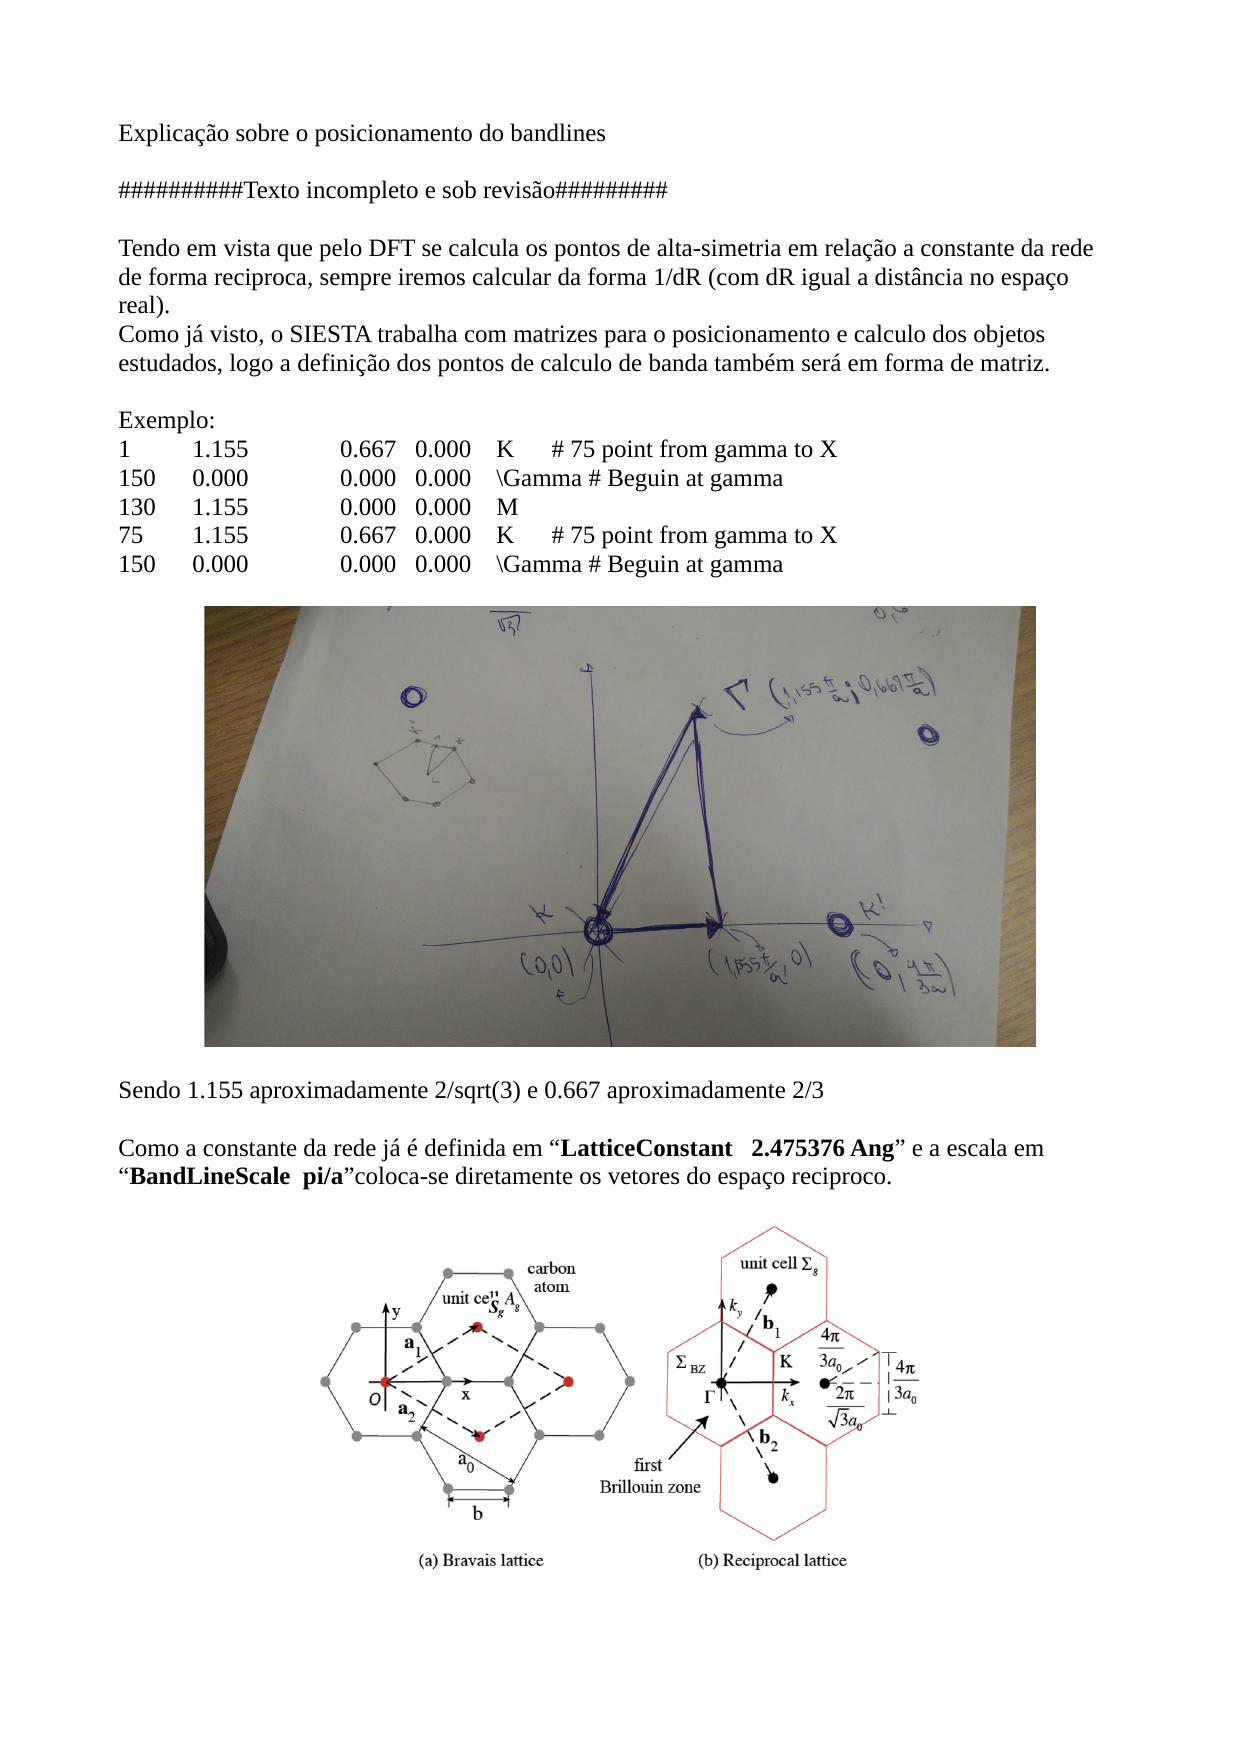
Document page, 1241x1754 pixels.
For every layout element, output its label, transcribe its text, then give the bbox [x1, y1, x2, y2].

text Sendo 1.155 aproximadamente 2/sqrt(3) e 0.667 aproximadamente 2/3 [118, 1075, 1122, 1104]
picture [313, 1218, 927, 1579]
text Como a constante da rede já é definida em “LatticeConstant 2.475376 Ang” e a escala em “BandLineScale pi/a”coloca-se diretamente os vetores do espaço reciproco. [118, 1133, 1122, 1190]
text 150 0.000 0.000 0.000 \Gamma # Beguin at gamma [118, 549, 1122, 578]
text 150 0.000 0.000 0.000 \Gamma # Beguin at gamma [118, 463, 1122, 492]
text Exemplo: [118, 406, 1122, 434]
text 75 1.155 0.667 0.000 K # 75 point from gamma to X [118, 521, 1122, 549]
text ##########Texto incompleto e sob revisão######### [118, 176, 1122, 204]
picture [204, 606, 1036, 1047]
text Tendo em vista que pelo DFT se calcula os pontos de alta-simetria em relação a constante da rede de forma reciproca, sempre iremos calcular da forma 1/dR (com dR igual a distância no espaço real). [118, 233, 1122, 319]
text 130 1.155 0.000 0.000 M [118, 492, 1122, 521]
text Como já visto, o SIESTA trabalha com matrizes para o posicionamento e calculo dos objetos estudados, logo a definição dos pontos de calculo de banda também será em forma de matriz. [118, 319, 1122, 377]
text Explicação sobre o posicionamento do bandlines [118, 118, 1122, 147]
text 1 1.155 0.667 0.000 K # 75 point from gamma to X [118, 434, 1122, 463]
